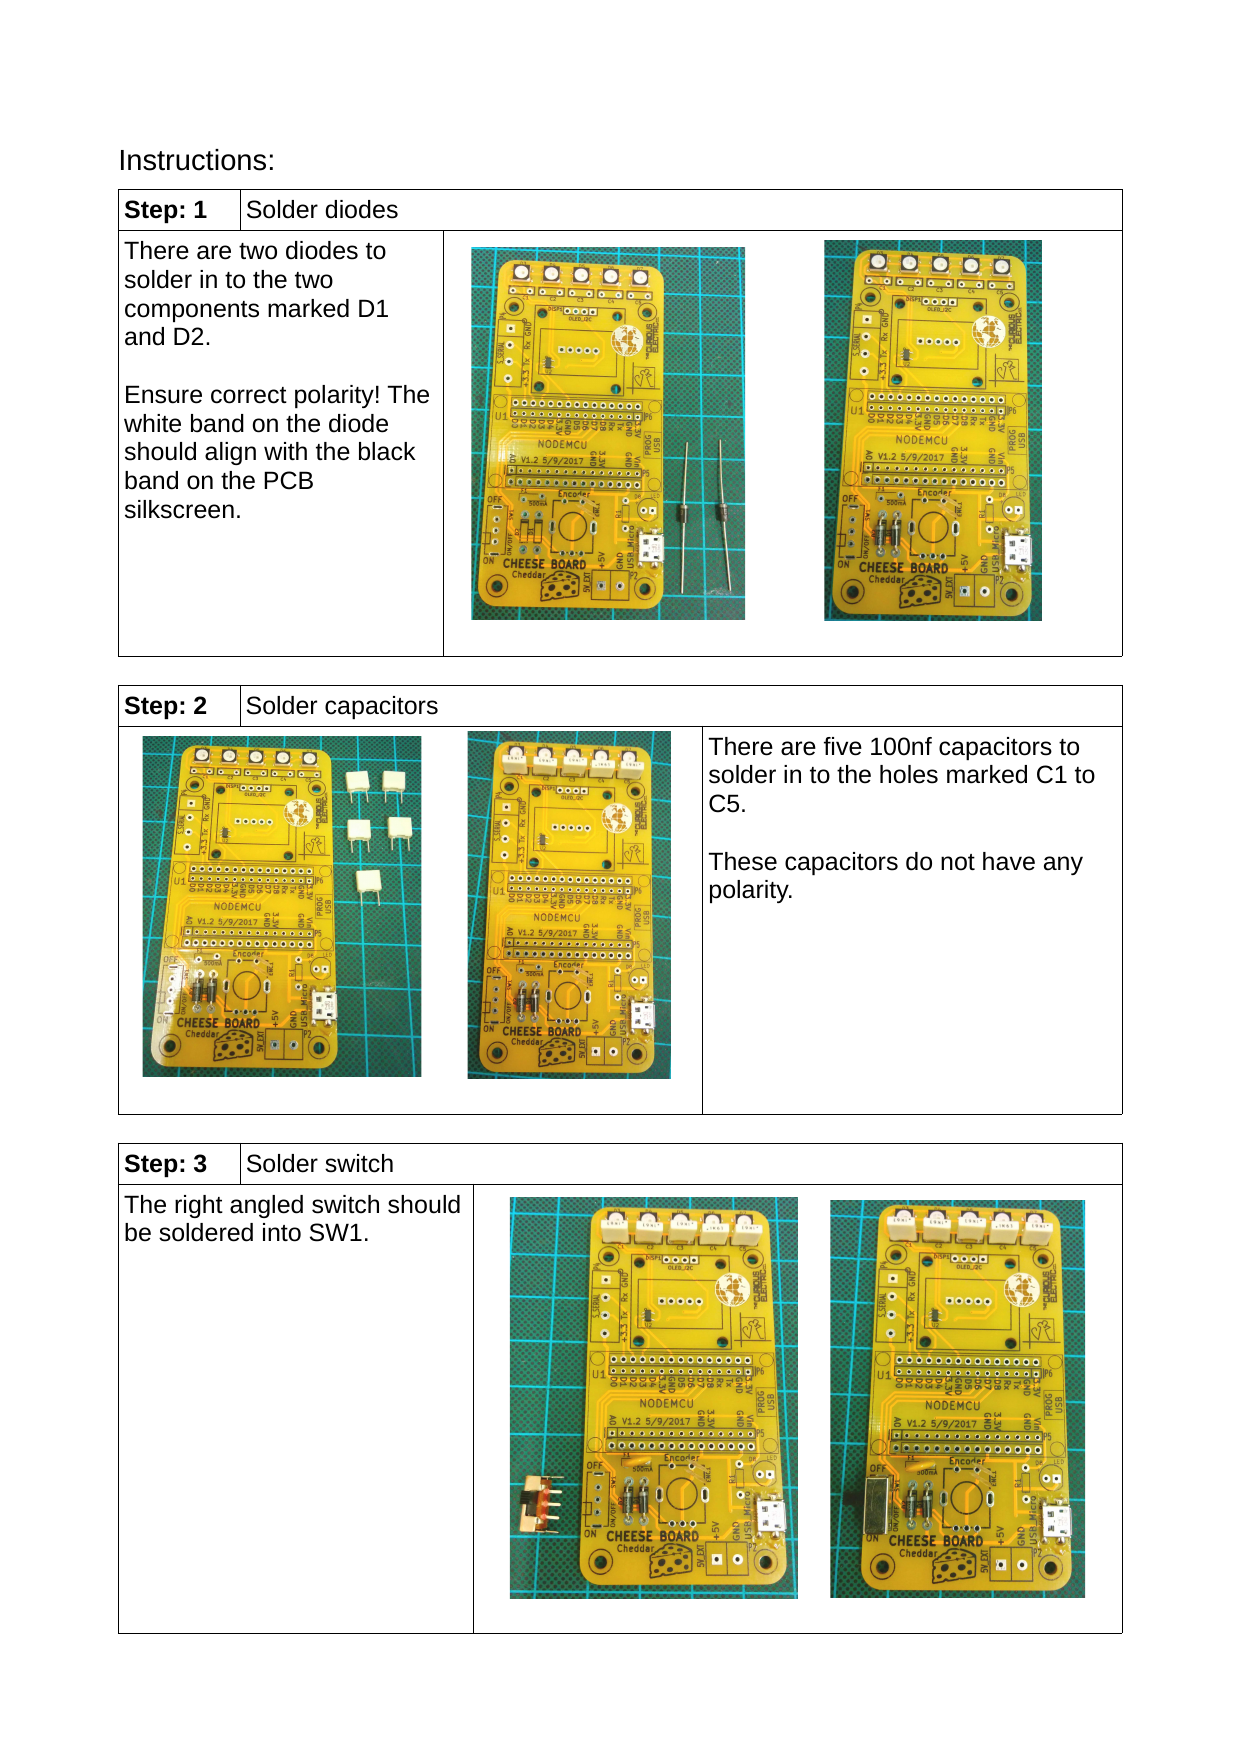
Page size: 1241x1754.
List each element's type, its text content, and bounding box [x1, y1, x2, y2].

table_cell There are five 100nf capacitors to solder in to the holes marked C1 to C5. These capacitors do not have any polarity. [703, 727, 1122, 1113]
table_header Solder switch [241, 1144, 1122, 1183]
table_cell The right angled switch should be soldered into SW1. [119, 1185, 473, 1633]
table_cell [474, 1185, 1122, 1633]
table_header Step: 3 [119, 1144, 240, 1183]
subtitle Instructions: [118, 143, 1122, 177]
table_header Solder diodes [241, 190, 1122, 230]
table_header Solder capacitors [241, 686, 1122, 726]
table_cell [444, 231, 1122, 656]
table_cell There are two diodes to solder in to the two components marked D1 and D2. Ensure correct polarity! The white band on the diode should align with the black band on the PCB silkscreen. [119, 231, 443, 656]
table_header Step: 2 [119, 686, 240, 726]
table_cell [119, 727, 702, 1113]
table_header Step: 1 [119, 190, 240, 230]
